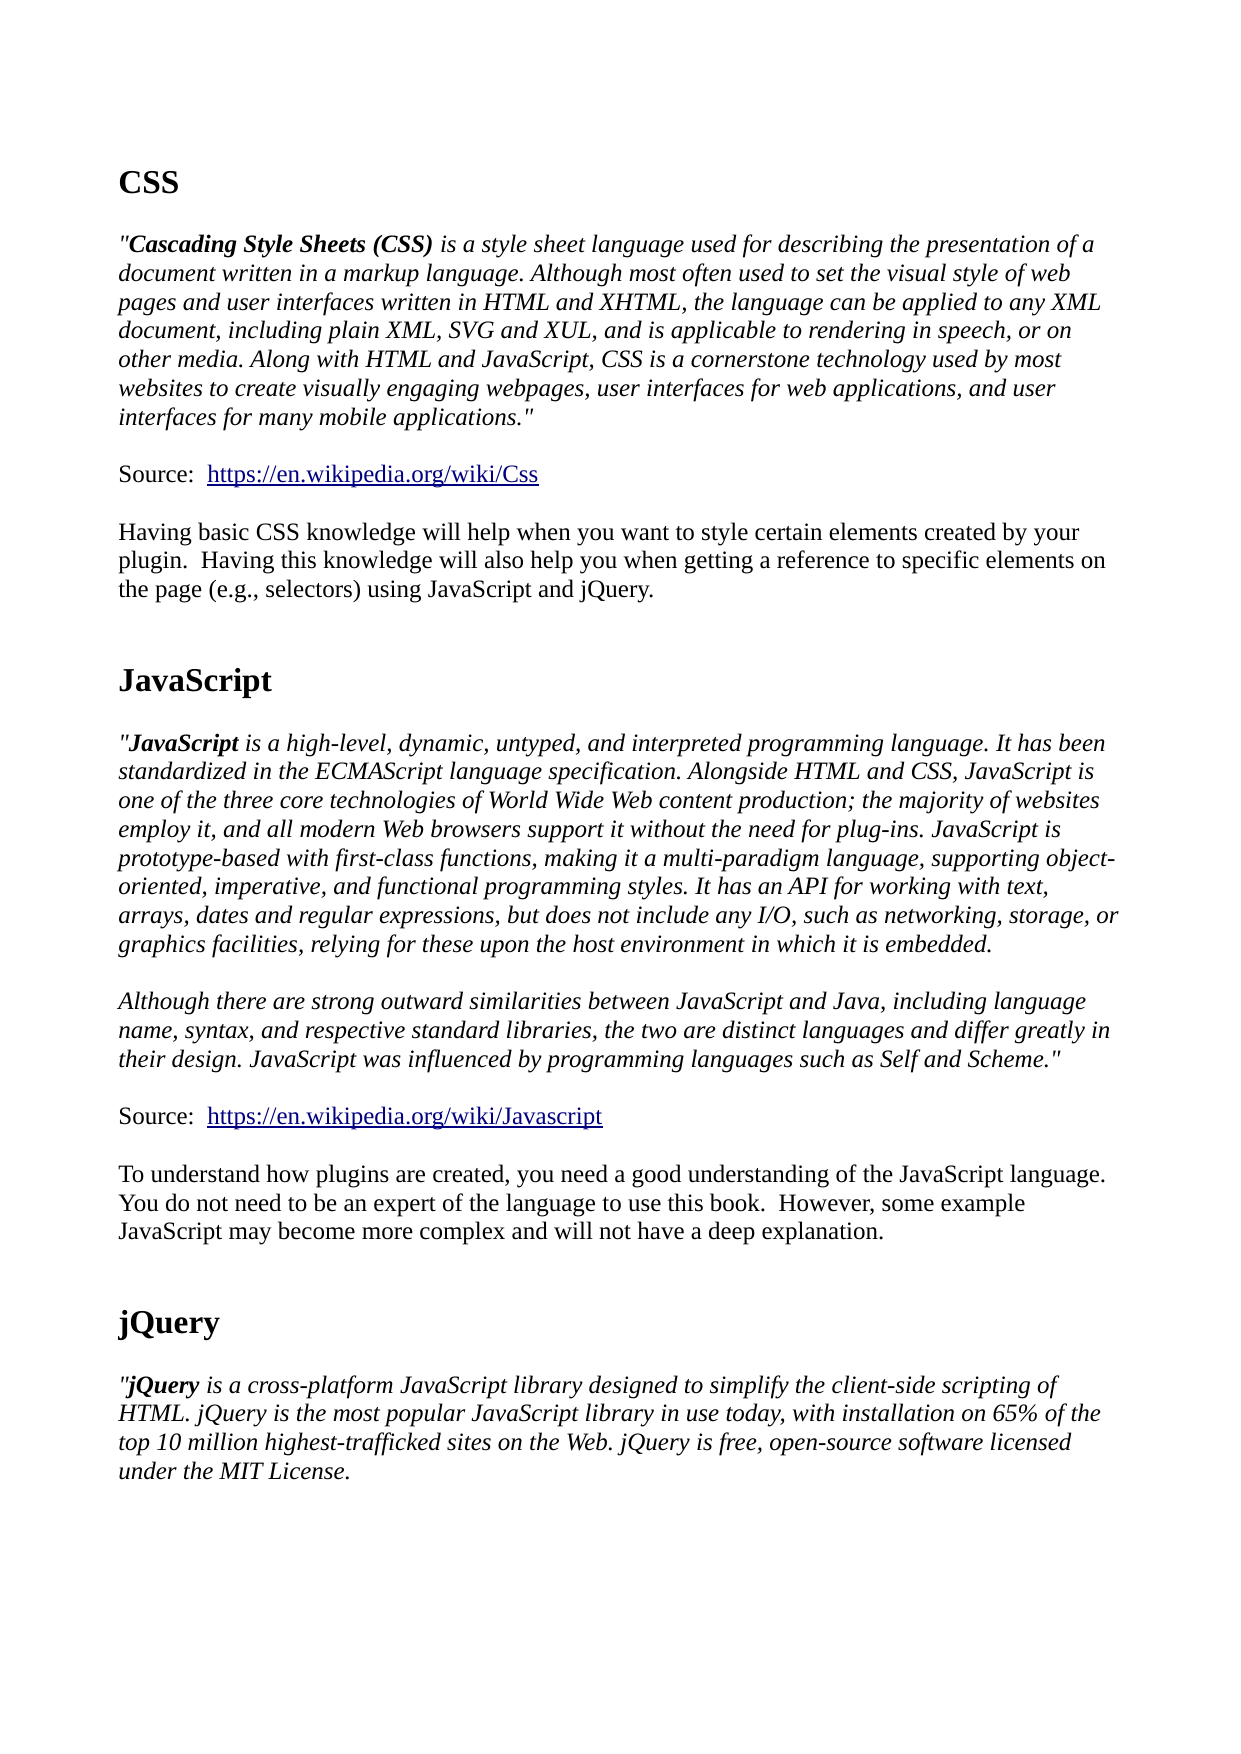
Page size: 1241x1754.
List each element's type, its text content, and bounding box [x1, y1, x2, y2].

text JavaScript [118, 661, 1122, 699]
text "JavaScript is a high-level, dynamic, untyped, and interpreted programming language. It has been standardized in the ECMAScript language specification. Alongside HTML and CSS, JavaScript is one of the three core technologies of World Wide Web content production; the majority of websites employ it, and all modern Web browsers support it without the need for plug-ins. JavaScript is prototype-based with first-class functions, making it a multi-paradigm language, supporting object-oriented, imperative, and functional programming styles. It has an API for working with text, arrays, dates and regular expressions, but does not include any I/O, such as networking, storage, or graphics facilities, relying for these upon the host environment in which it is embedded. [118, 728, 1122, 958]
text Source: https://en.wikipedia.org/wiki/Css [118, 459, 1122, 488]
text Source: https://en.wikipedia.org/wiki/Javascript [118, 1101, 1122, 1130]
text Although there are strong outward similarities between JavaScript and Java, including language name, syntax, and respective standard libraries, the two are distinct languages and differ greatly in their design. JavaScript was influenced by programming languages such as Self and Scheme." [118, 986, 1122, 1073]
text Having basic CSS knowledge will help when you want to style certain elements created by your plugin. Having this knowledge will also help you when getting a reference to specific elements on the page (e.g., selectors) using JavaScript and jQuery. [118, 517, 1122, 603]
text CSS [118, 162, 1122, 201]
text "jQuery is a cross-platform JavaScript library designed to simplify the client-side scripting of HTML. jQuery is the most popular JavaScript library in use today, with installation on 65% of the top 10 million highest-trafficked sites on the Web. jQuery is free, open-source software licensed under the MIT License. [118, 1370, 1122, 1485]
text "Cascading Style Sheets (CSS) is a style sheet language used for describing the presentation of a document written in a markup language. Although most often used to set the visual style of web pages and user interfaces written in HTML and XHTML, the language can be applied to any XML document, including plain XML, SVG and XUL, and is applicable to rendering in speech, or on other media. Along with HTML and JavaScript, CSS is a cornerstone technology used by most websites to create visually engaging webpages, user interfaces for web applications, and user interfaces for many mobile applications." [118, 229, 1122, 431]
text jQuery [118, 1303, 1122, 1341]
text To understand how plugins are created, you need a good understanding of the JavaScript language. You do not need to be an expert of the language to use this book. However, some example JavaScript may become more complex and will not have a deep explanation. [118, 1159, 1122, 1245]
